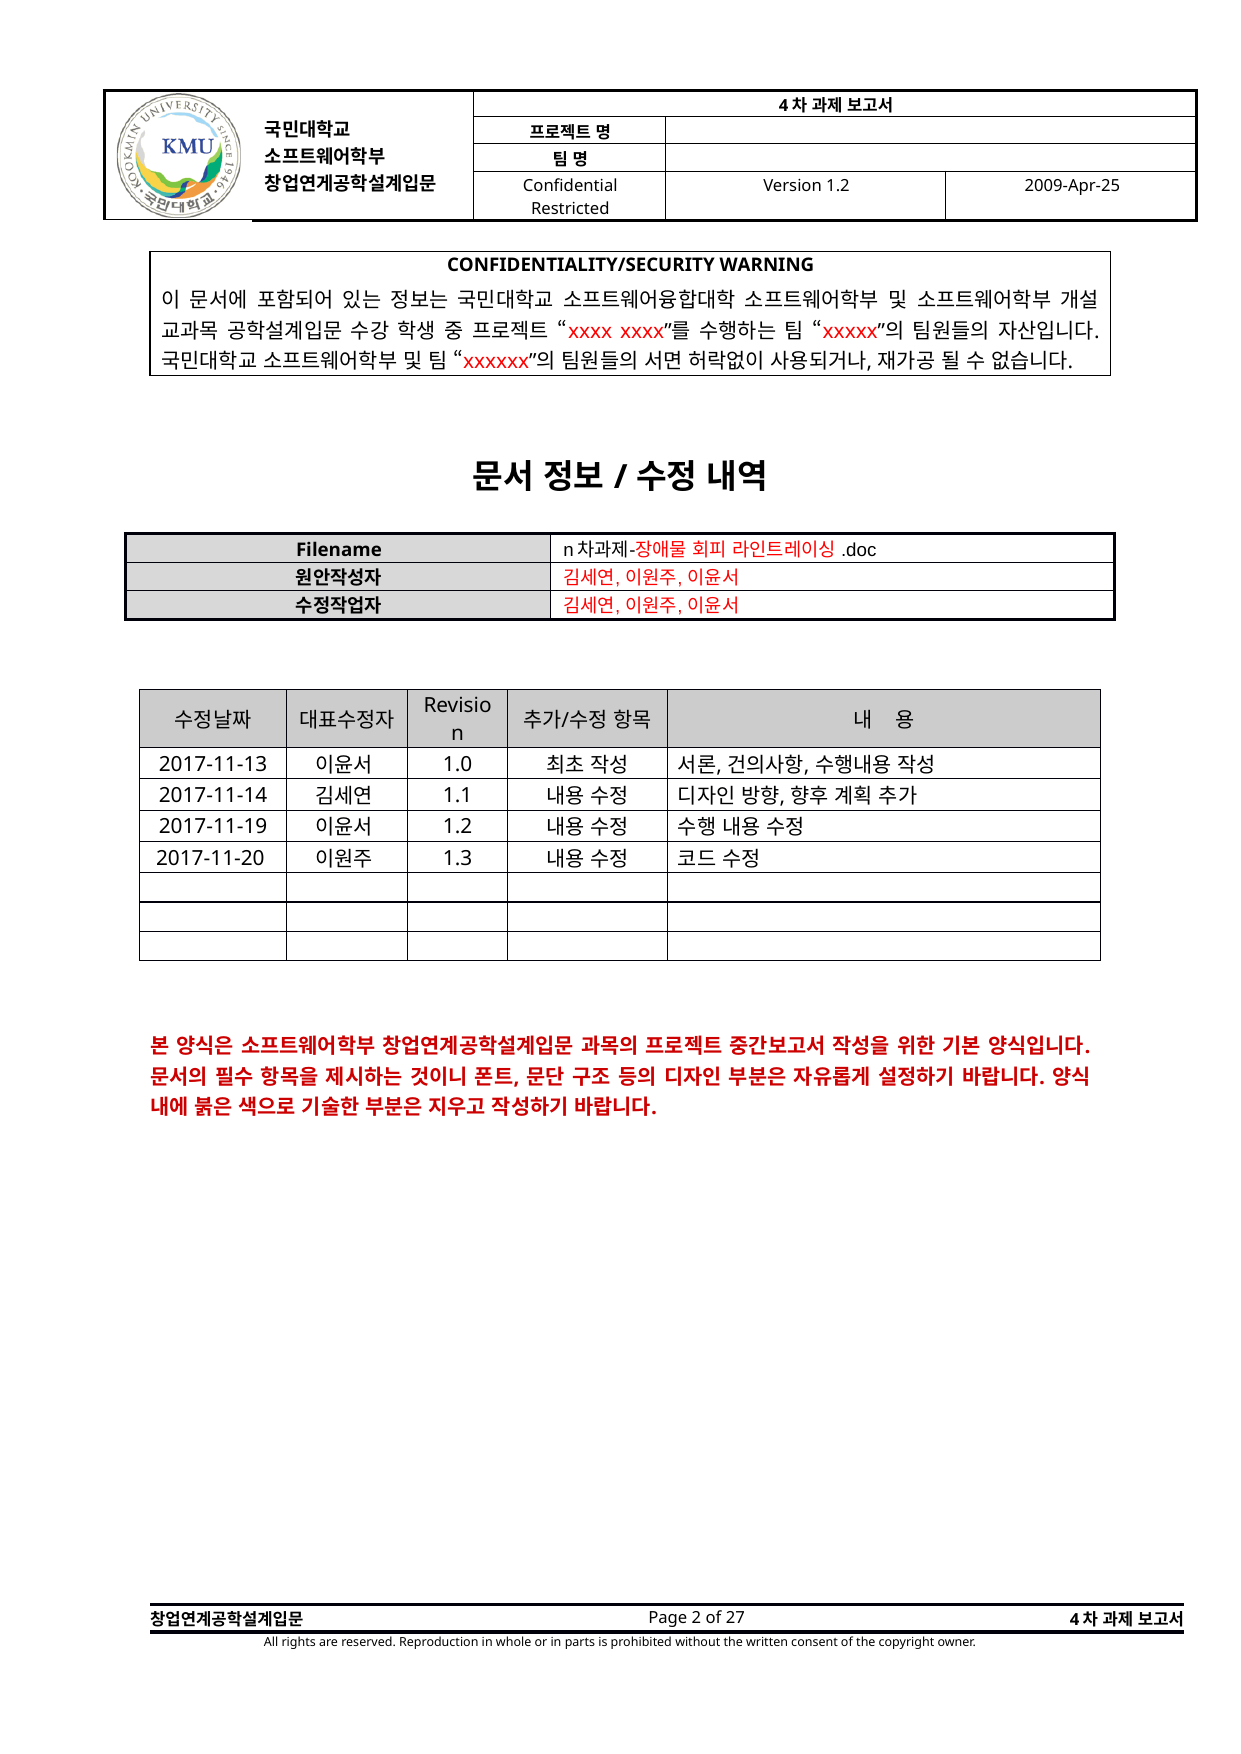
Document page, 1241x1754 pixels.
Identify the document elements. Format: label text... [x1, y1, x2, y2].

table_cell 1.0 [408, 748, 507, 778]
table_cell 내용 수정 [508, 779, 667, 809]
table_cell 김세연 [287, 779, 407, 809]
table_cell [508, 932, 667, 960]
table_cell 1.1 [408, 779, 507, 809]
table_cell [408, 932, 507, 960]
table_cell [508, 873, 667, 901]
text 본 양식은 소프트웨어학부 창업연계공학설계입문 과목의 프로젝트 중간보고서 작성을 위한 기본 양식입니다. 문서의 필수 항목을 제시하는 것이니 폰트, 문단 구조 등의 디자인 부분은 자유롭게 설정하기 바랍니다. 양식 내에 붉은 색으로 기술한 부분은 지우고 작성하기 바랍니다. [150, 1029, 1090, 1121]
table_cell [408, 873, 507, 901]
table_cell 김세연, 이원주, 이윤서 [551, 591, 1113, 618]
table_cell 수행 내용 수정 [668, 811, 1100, 841]
table_cell [140, 903, 286, 931]
text 문서 정보 / 수정 내역 [150, 449, 1090, 498]
table_cell [508, 903, 667, 931]
table_header 내 용 [668, 690, 1100, 747]
table_cell [408, 903, 507, 931]
table_cell [668, 873, 1100, 901]
table_cell 김세연, 이원주, 이윤서 [551, 563, 1113, 590]
table_cell [287, 903, 407, 931]
table_header Filename [127, 535, 550, 562]
table_header 대표수정자 [287, 690, 407, 747]
table_header Revision [408, 690, 507, 747]
table_cell [287, 873, 407, 901]
table_cell 2017-11-13 [140, 748, 286, 778]
table_cell 서론, 건의사항, 수행내용 작성 [668, 748, 1100, 778]
table_cell [287, 932, 407, 960]
table_header 수정날짜 [140, 690, 286, 747]
table_cell [668, 932, 1100, 960]
table_cell 수정작업자 [127, 591, 550, 618]
table_header 추가/수정 항목 [508, 690, 667, 747]
table_cell 2017-11-14 [140, 779, 286, 809]
table_cell 2017-11-20 [140, 842, 286, 872]
table_cell 이윤서 [287, 811, 407, 841]
table_cell 내용 수정 [508, 811, 667, 841]
table_cell 1.3 [408, 842, 507, 872]
table_cell [140, 932, 286, 960]
table_cell 2017-11-19 [140, 811, 286, 841]
table_cell 이원주 [287, 842, 407, 872]
table_cell 최초 작성 [508, 748, 667, 778]
table_cell [668, 903, 1100, 931]
table_cell 내용 수정 [508, 842, 667, 872]
table_cell 1.2 [408, 811, 507, 841]
table_cell 이윤서 [287, 748, 407, 778]
table_cell 디자인 방향, 향후 계획 추가 [668, 779, 1100, 809]
table_cell 코드 수정 [668, 842, 1100, 872]
table_cell 원안작성자 [127, 563, 550, 590]
table_cell [140, 873, 286, 901]
table_header n차과제-장애물 회피 라인트레이싱 .doc [551, 535, 1113, 562]
table_header CONFIDENTIALITY/SECURITY WARNING 이 문서에 포함되어 있는 정보는 국민대학교 소프트웨어융합대학 소프트웨어학부 및 소프트웨어학부 개설 교과목 공학설계입문 수강 학생 중 프로젝트 “xxxx xxxx”를 수행하는 팀 “xxxxx”의 팀원들의 자산입니다. 국민대학교 소프트웨어학부 및 팀 “xxxxxx”의 팀원들의 서면 허락없이 사용되거나, 재가공 될 수 없습니다. [151, 252, 1110, 374]
